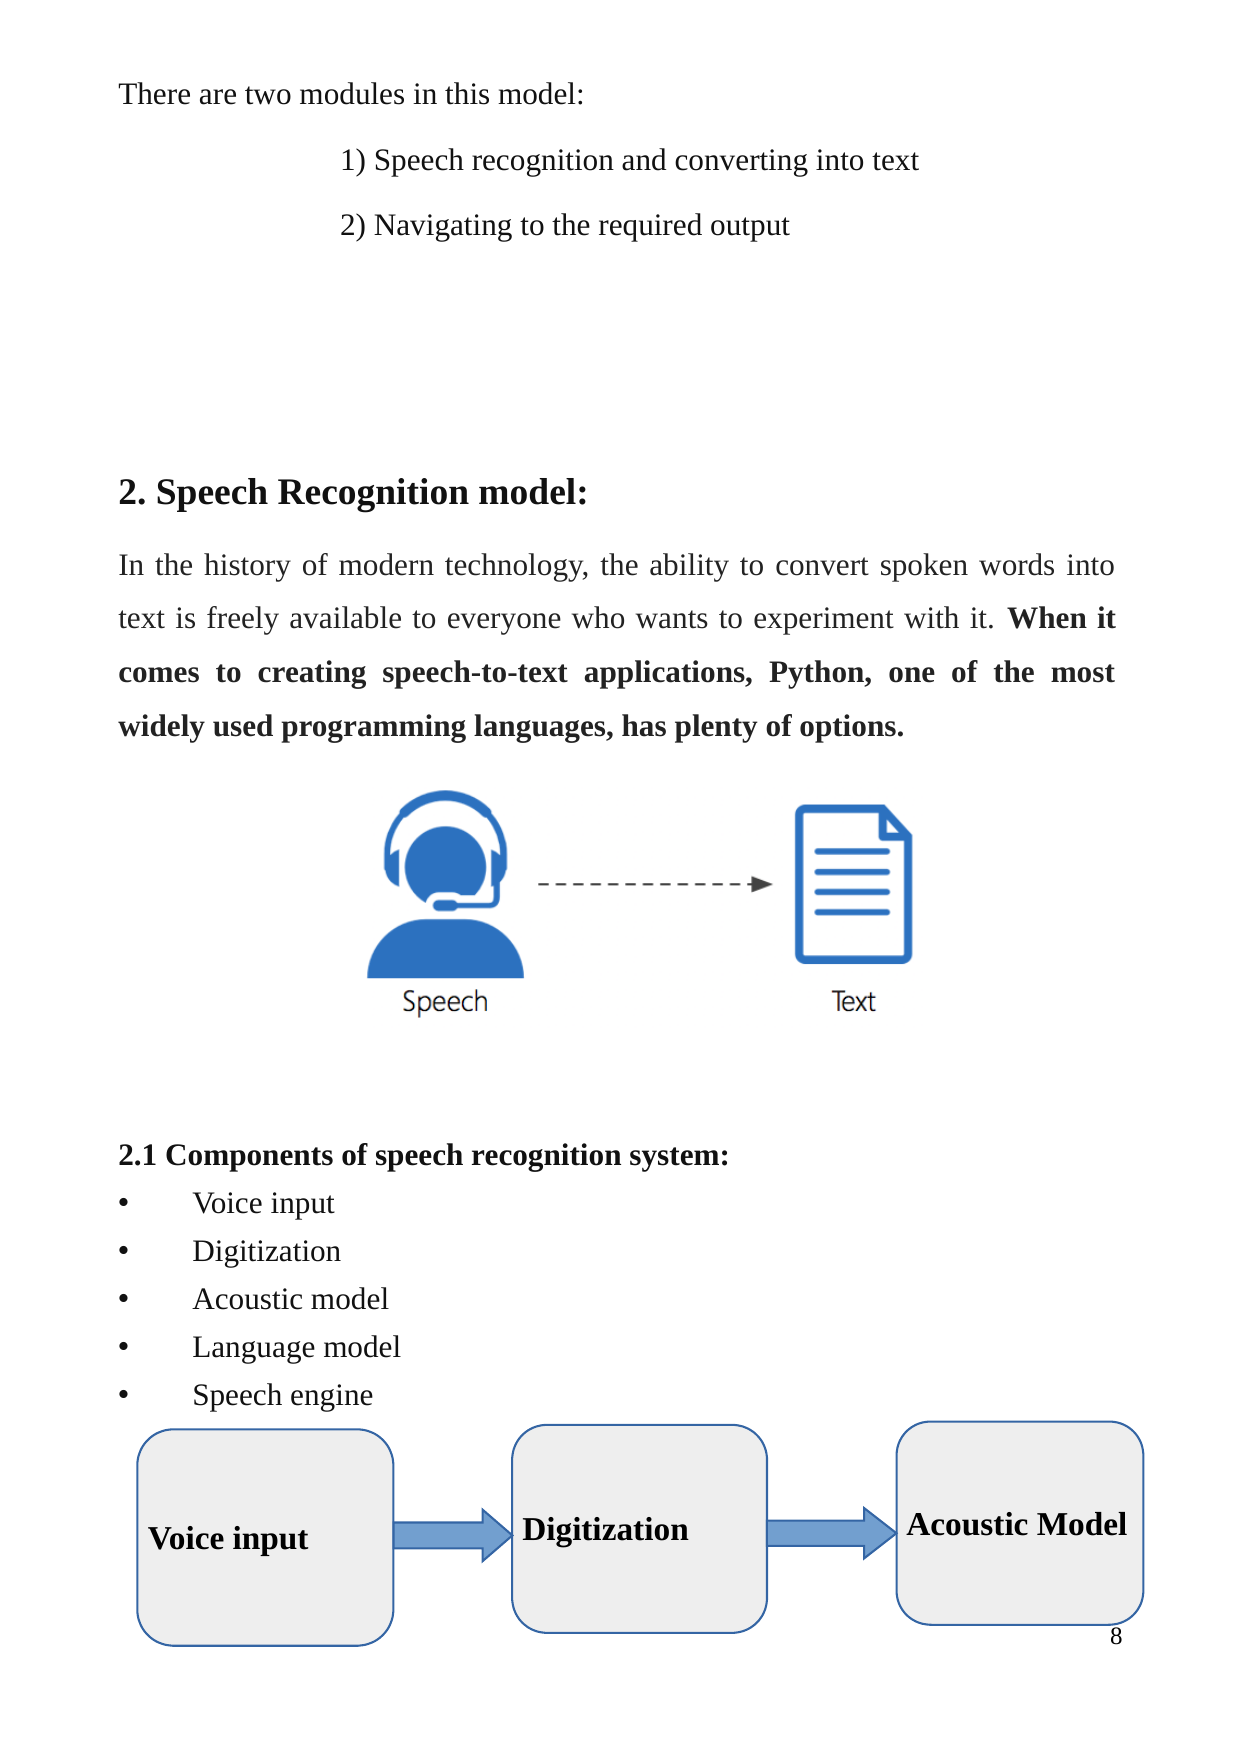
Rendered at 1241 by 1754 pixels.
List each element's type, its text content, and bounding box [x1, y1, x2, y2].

text 2. Speech Recognition model: [118, 469, 1116, 512]
list Speech engine [118, 1376, 1116, 1412]
text 2.1 Components of speech recognition system: [118, 1137, 1116, 1173]
text 2) Navigating to the required output [118, 206, 1116, 242]
list Language model [118, 1328, 1116, 1364]
list Voice input [118, 1184, 1116, 1220]
text 1) Speech recognition and converting into text [118, 141, 1116, 177]
list Acoustic model [118, 1280, 1116, 1316]
text In the history of modern technology, the ability to convert spoken words into text is freely available to everyone who wants to experiment with it. When it comes to creating speech-to-text applications, Python, one of the most widely used programming languages, has plenty of options. [118, 546, 1116, 743]
text There are two modules in this model: [118, 75, 1116, 111]
list Digitization [118, 1232, 1116, 1268]
